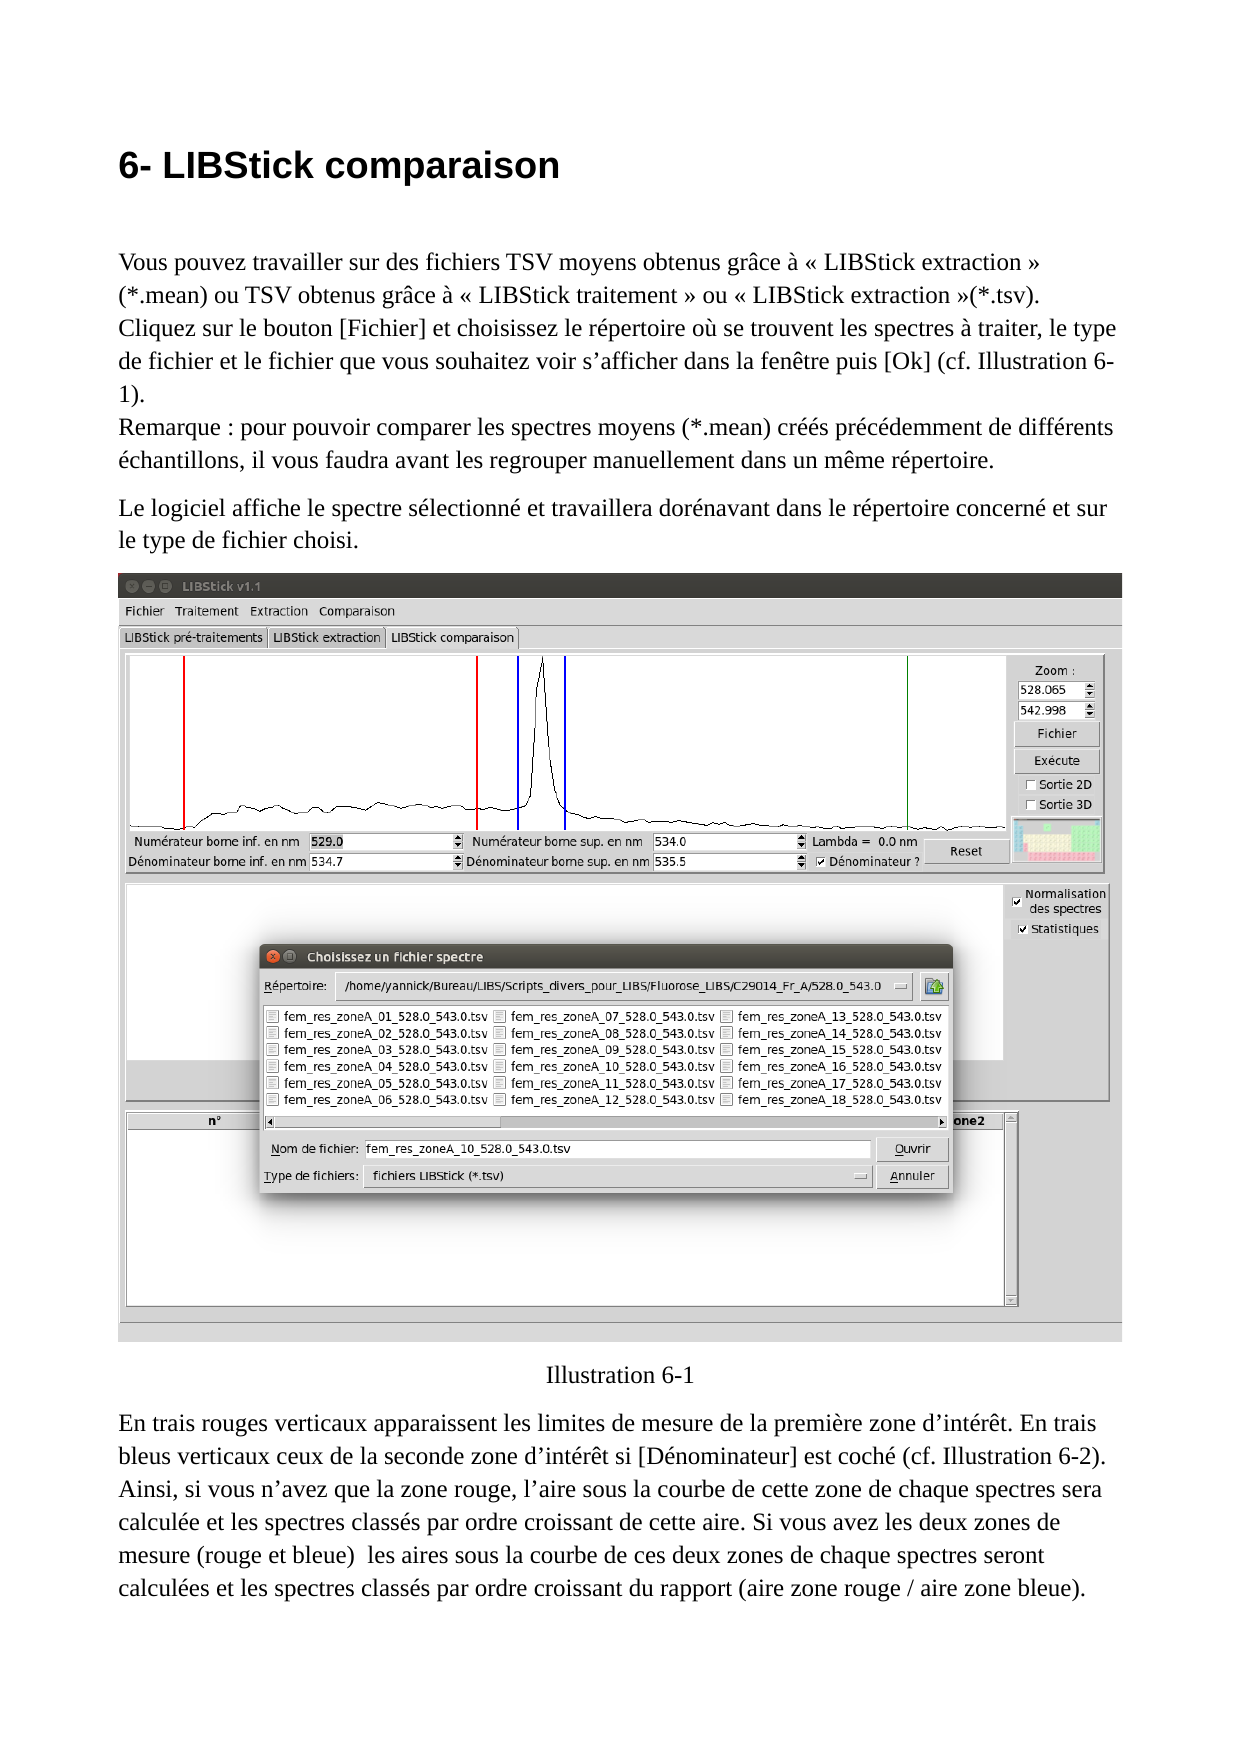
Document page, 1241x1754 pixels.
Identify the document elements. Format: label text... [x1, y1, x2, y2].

picture [118, 573, 1123, 1342]
text Vous pouvez travailler sur des fichiers TSV moyens obtenus grâce à « LIBStick extraction » (*.mean) ou TSV obtenus grâce à « LIBStick traitement » ou « LIBStick extraction »(*.tsv). Cliquez sur le bouton [Fichier] et choisissez le répertoire où se trouvent les spectres à traiter, le type de fichier et le fichier que vous souhaitez voir s’afficher dans la fenêtre puis [Ok] (cf. Illustration 6-1). Remarque : pour pouvoir comparer les spectres moyens (*.mean) créés précédemment de différents échantillons, il vous faudra avant les regrouper manuellement dans un même répertoire. [118, 247, 1122, 474]
subtitle 6- LIBStick comparaison [118, 143, 1122, 187]
text Le logiciel affiche le spectre sélectionné et travaillera dorénavant dans le répertoire concerné et sur le type de fichier choisi. [118, 493, 1122, 554]
text En trais rouges verticaux apparaissent les limites de mesure de la première zone d’intérêt. En trais bleus verticaux ceux de la seconde zone d’intérêt si [Dénominateur] est coché (cf. Illustration 6-2). Ainsi, si vous n’avez que la zone rouge, l’aire sous la courbe de cette zone de chaque spectres sera calculée et les spectres classés par ordre croissant de cette aire. Si vous avez les deux zones de mesure (rouge et bleue) les aires sous la courbe de ces deux zones de chaque spectres seront calculées et les spectres classés par ordre croissant du rapport (aire zone rouge / aire zone bleue). [118, 1408, 1122, 1602]
text Illustration 6-1 [118, 1361, 1122, 1389]
